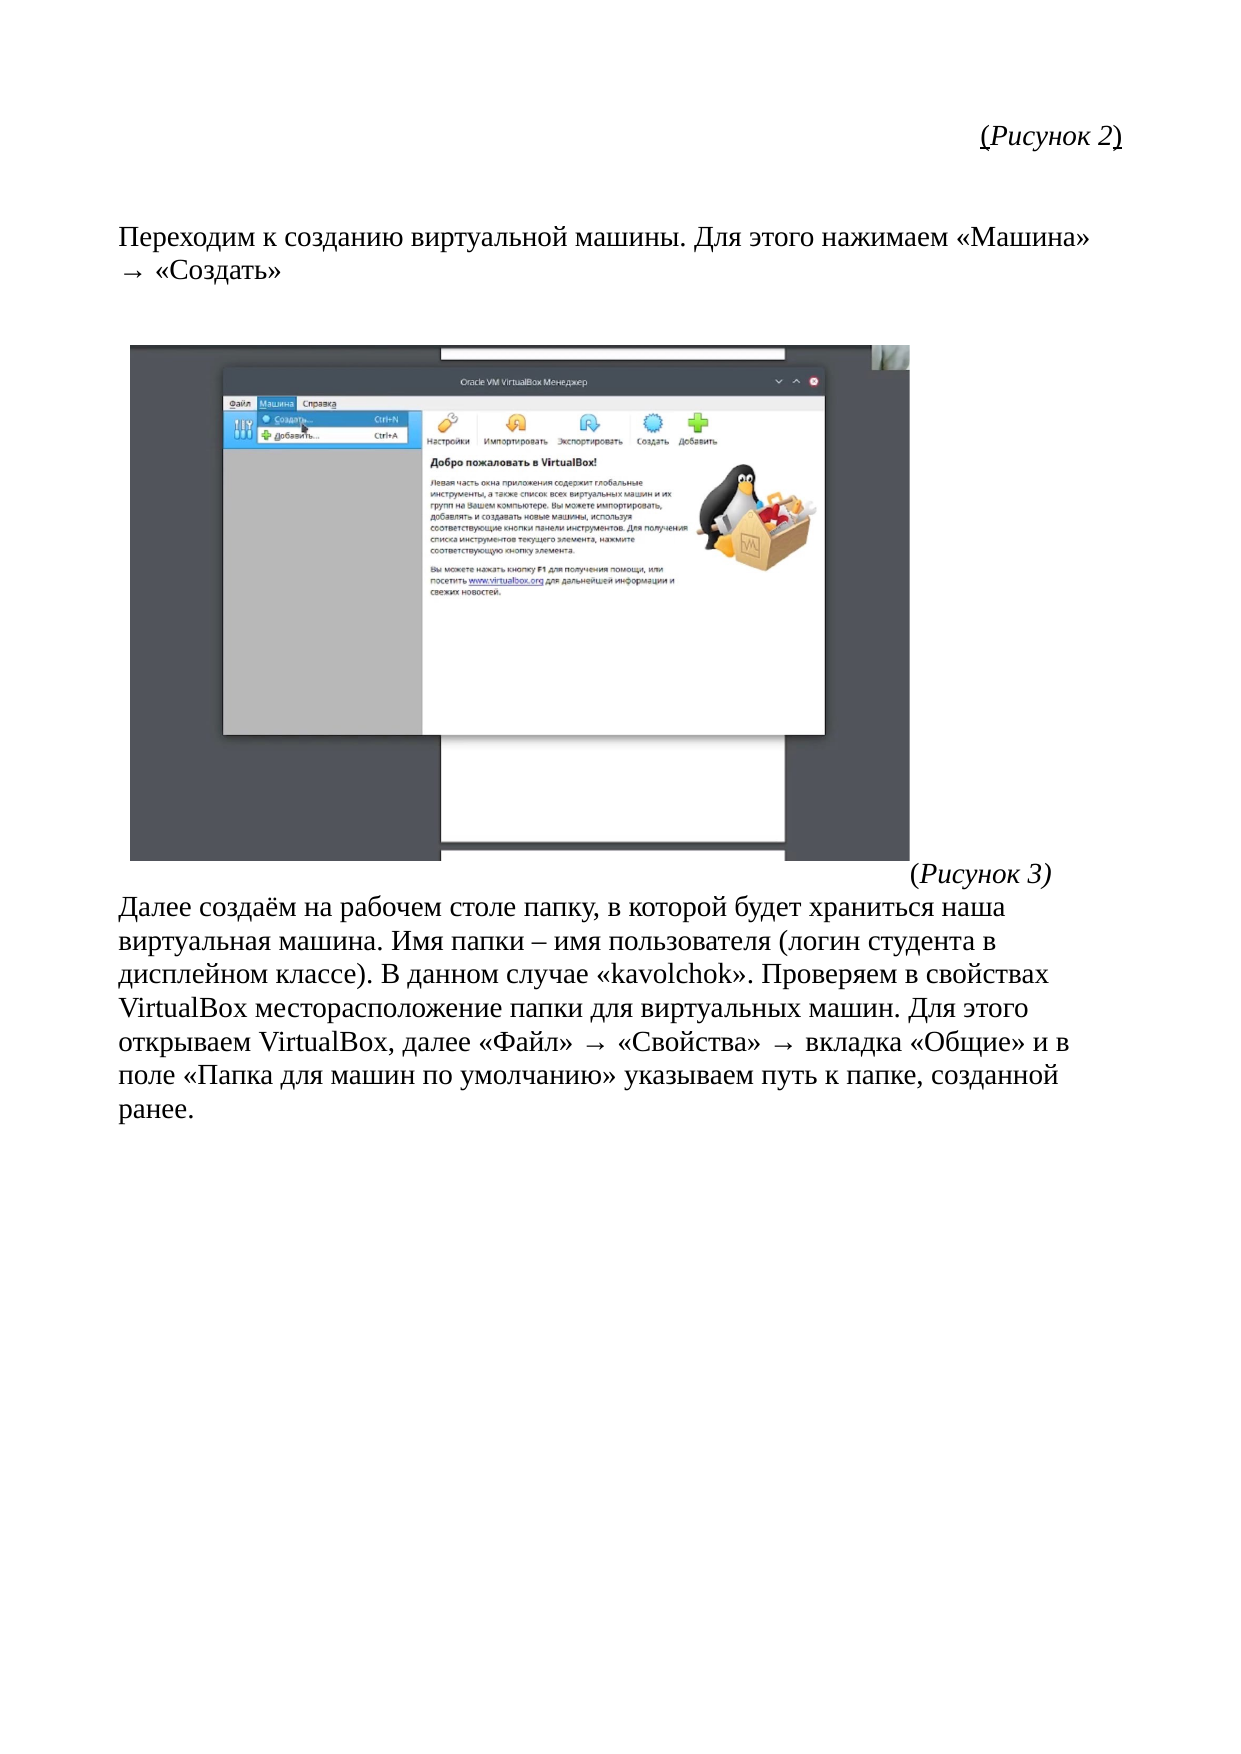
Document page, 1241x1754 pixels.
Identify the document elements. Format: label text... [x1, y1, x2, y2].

text (Рисунок 3) [118, 856, 1122, 889]
text Далее создаём на рабочем столе папку, в которой будет храниться наша виртуальная машина. Имя папки – имя пользователя (логин студента в дисплейном классе). В данном случае «kavolchok». Проверяем в свойствах VirtualBox месторасположение папки для виртуальных машин. Для этого открываем VirtualBox, далее «Файл» → «Свойства» → вкладка «Общие» и в поле «Папка для машин по умолчанию» указываем путь к папке, созданной ранее. [118, 889, 1122, 1124]
text (Рисунок 2) [118, 118, 1122, 152]
text Переходим к созданию виртуальной машины. Для этого нажимаем «Машина» → «Создать» [118, 219, 1122, 286]
picture [130, 345, 910, 861]
